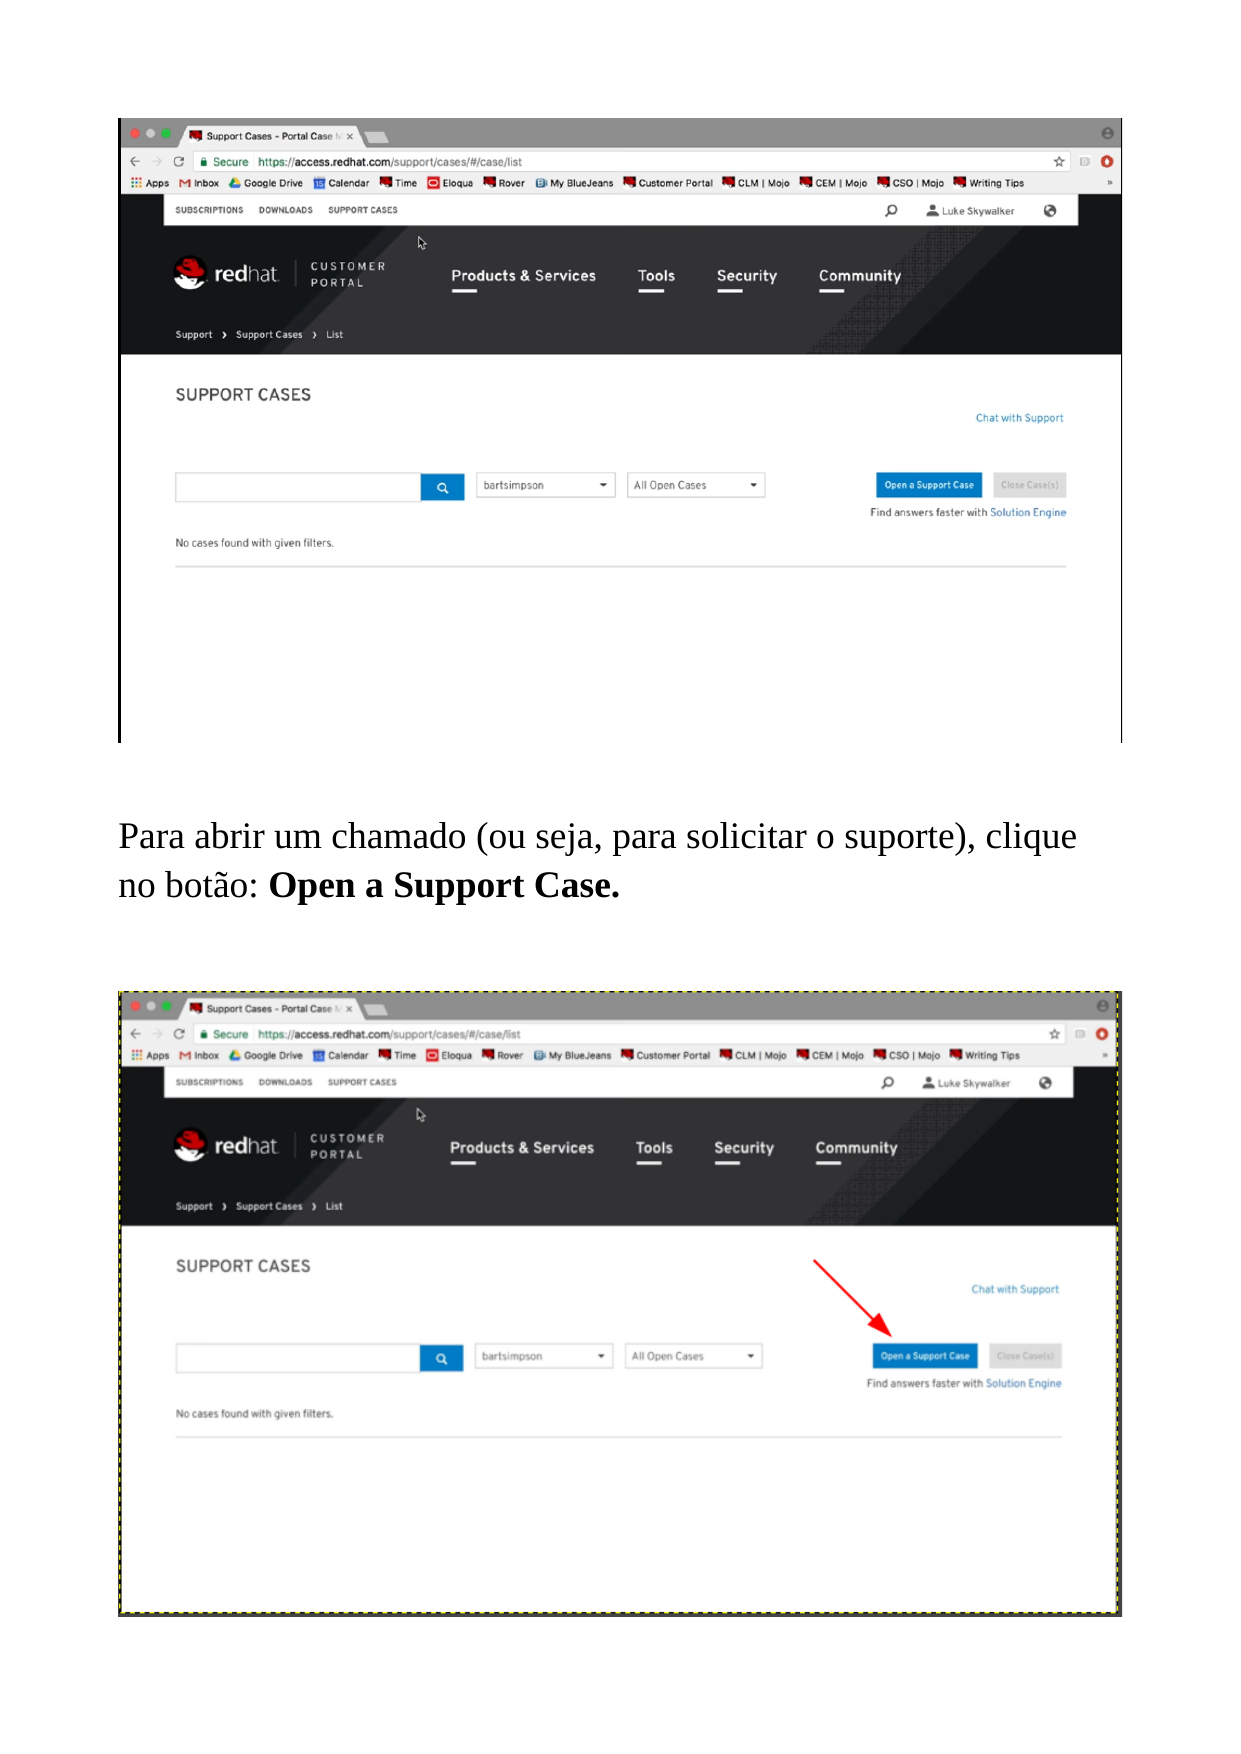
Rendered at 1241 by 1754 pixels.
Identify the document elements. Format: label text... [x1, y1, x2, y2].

picture [118, 991, 1123, 1617]
picture [118, 118, 1123, 743]
text Para abrir um chamado (ou seja, para solicitar o suporte), clique no botão: Open a Support Case. [118, 813, 1122, 906]
